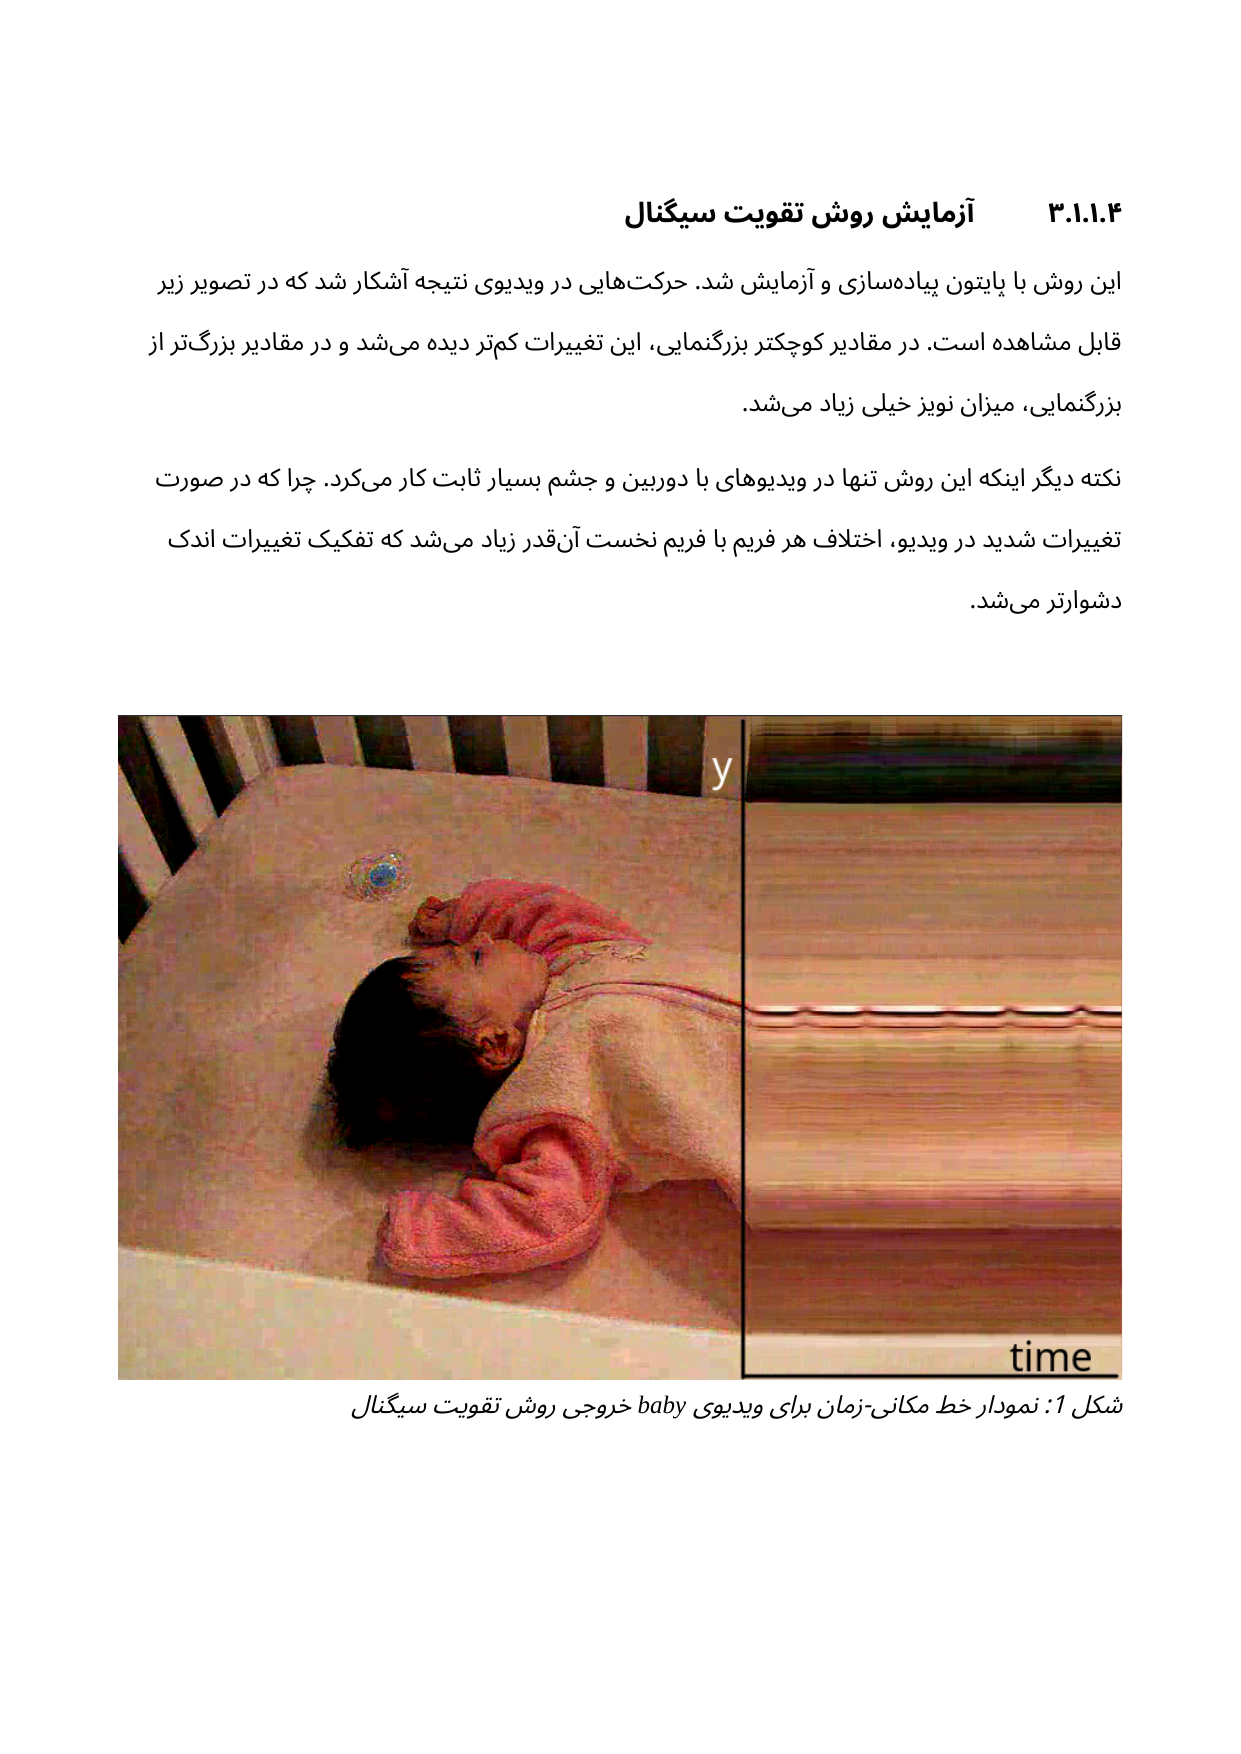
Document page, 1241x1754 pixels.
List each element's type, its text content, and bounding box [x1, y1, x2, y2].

picture [118, 715, 1123, 1380]
text شکل 1: نمودار خط مکانی-زمان برای ویدیوی baby خروجی روش تقویت سیگنال [118, 1380, 1122, 1432]
text نکته دیگر اینکه این روش تنها در ویدیوهای با دوربین و جشم بسیار ثابت کار می‌کرد. چرا که در صورت تغییرات شدید در ویدیو، اختلاف هر فریم با فریم نخست آن‌قدر زیاد می‌شد که تفکیک تغییرات اندک دشوارتر می‌شد. [118, 452, 1122, 626]
text این روش با پایتون پیاده‌سازی و آزمایش شد. حرکت‌هایی در ویدیوی نتیجه آشکار شد که در تصویر زیر قابل مشاهده است. در مقادیر کوچکتر بزرگنمایی، این تغییرات کم‌تر دیده می‌شد و در مقادیر بزرگ‌تر از بزرگنمایی، میزان نویز خیلی زیاد می‌شد. [118, 255, 1122, 430]
subtitle آزمایش روش تقویت سیگنال [118, 184, 1122, 243]
